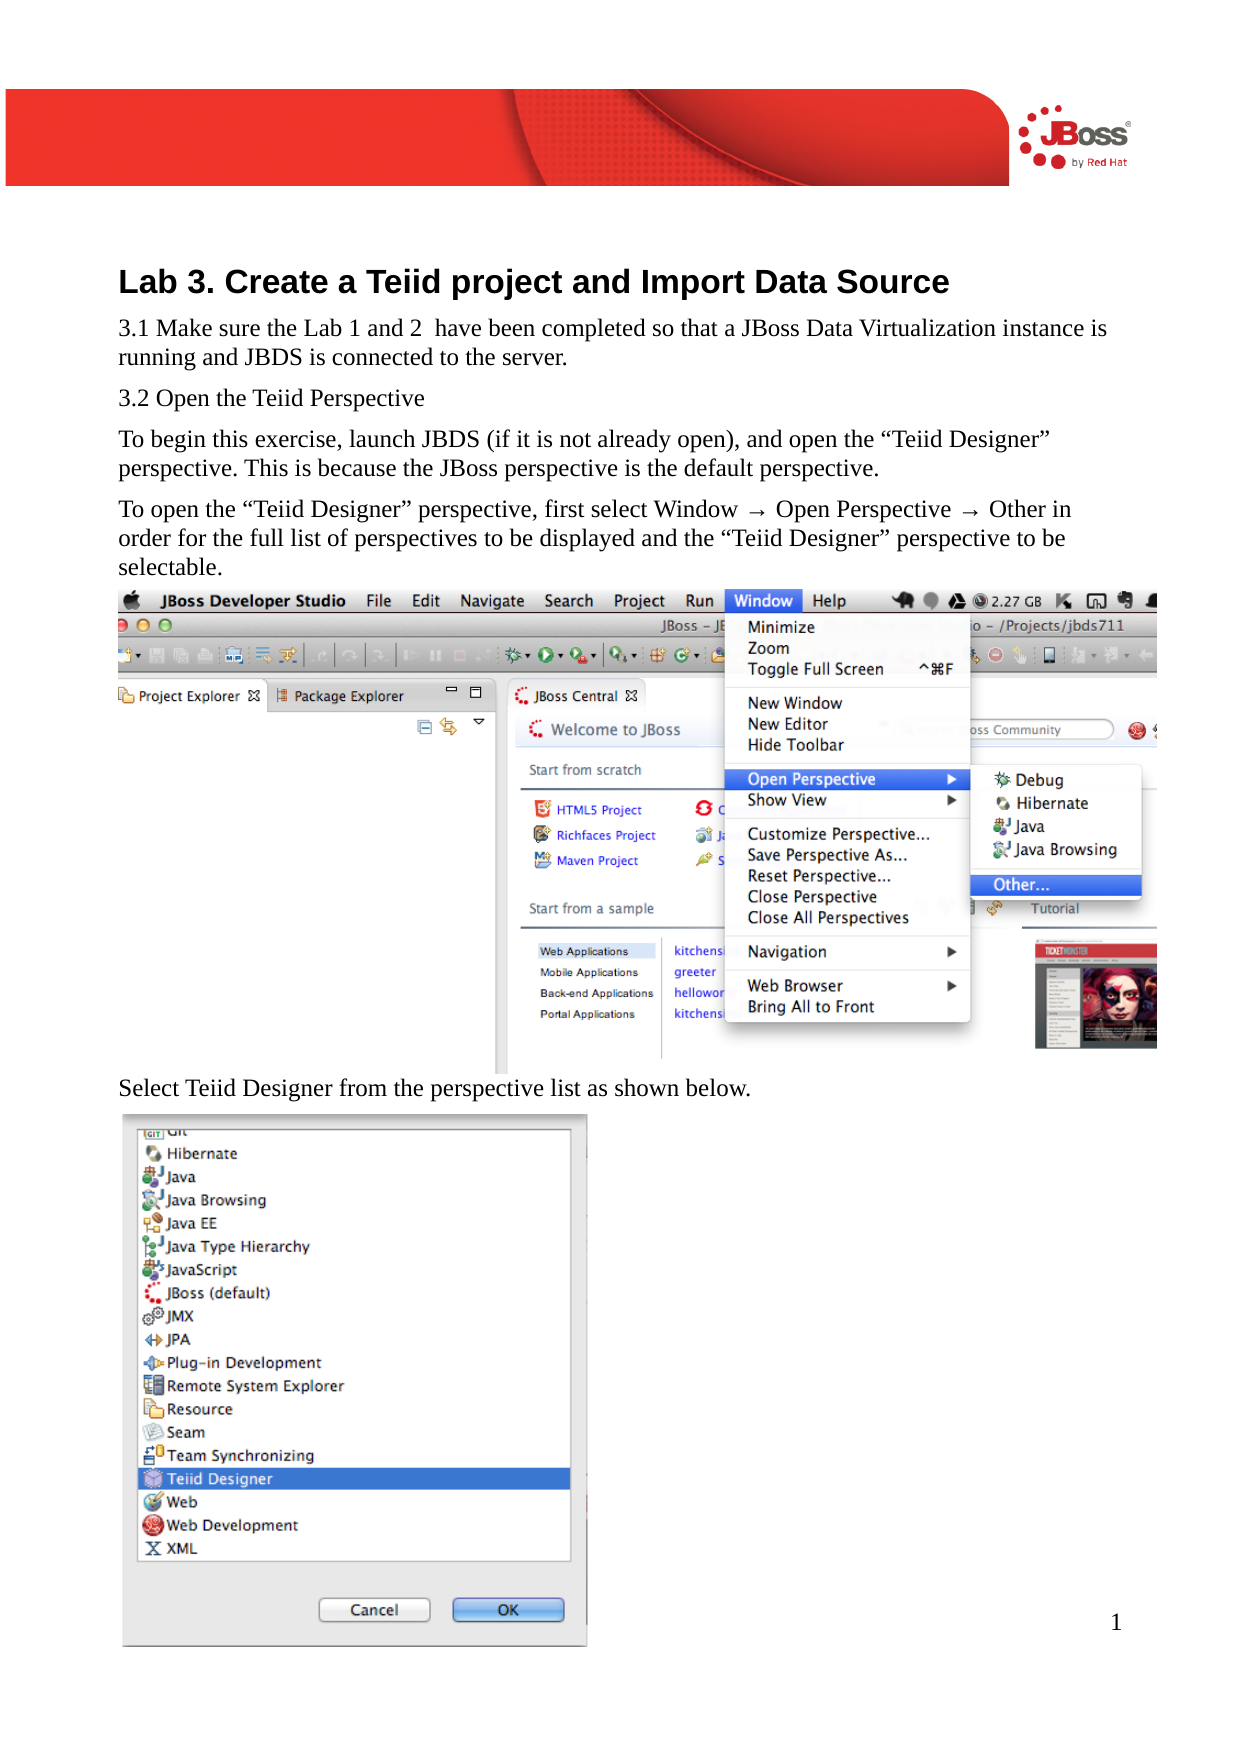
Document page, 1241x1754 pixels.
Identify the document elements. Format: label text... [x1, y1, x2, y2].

picture [122, 1114, 588, 1647]
picture [118, 589, 1157, 1074]
text Select Teiid Designer from the perspective list as shown below. [118, 1074, 1122, 1102]
picture [5, 89, 1010, 186]
picture [1018, 105, 1131, 169]
text 3.1 Make sure the Lab 1 and 2 have been completed so that a JBoss Data Virtualization instance is running and JBDS is connected to the server. [118, 313, 1122, 371]
text To begin this exercise, launch JBDS (if it is not already open), and open the “Teiid Designer” perspective. This is because the JBoss perspective is the default perspective. [118, 424, 1122, 482]
text 3.2 Open the Teiid Perspective [118, 383, 1122, 412]
text To open the “Teiid Designer” perspective, first select Window → Open Perspective → Other in order for the full list of perspectives to be displayed and the “Teiid Designer” perspective to be selectable. [118, 494, 1122, 581]
subtitle Lab 3. Create a Teiid project and Import Data Source [118, 262, 1122, 301]
